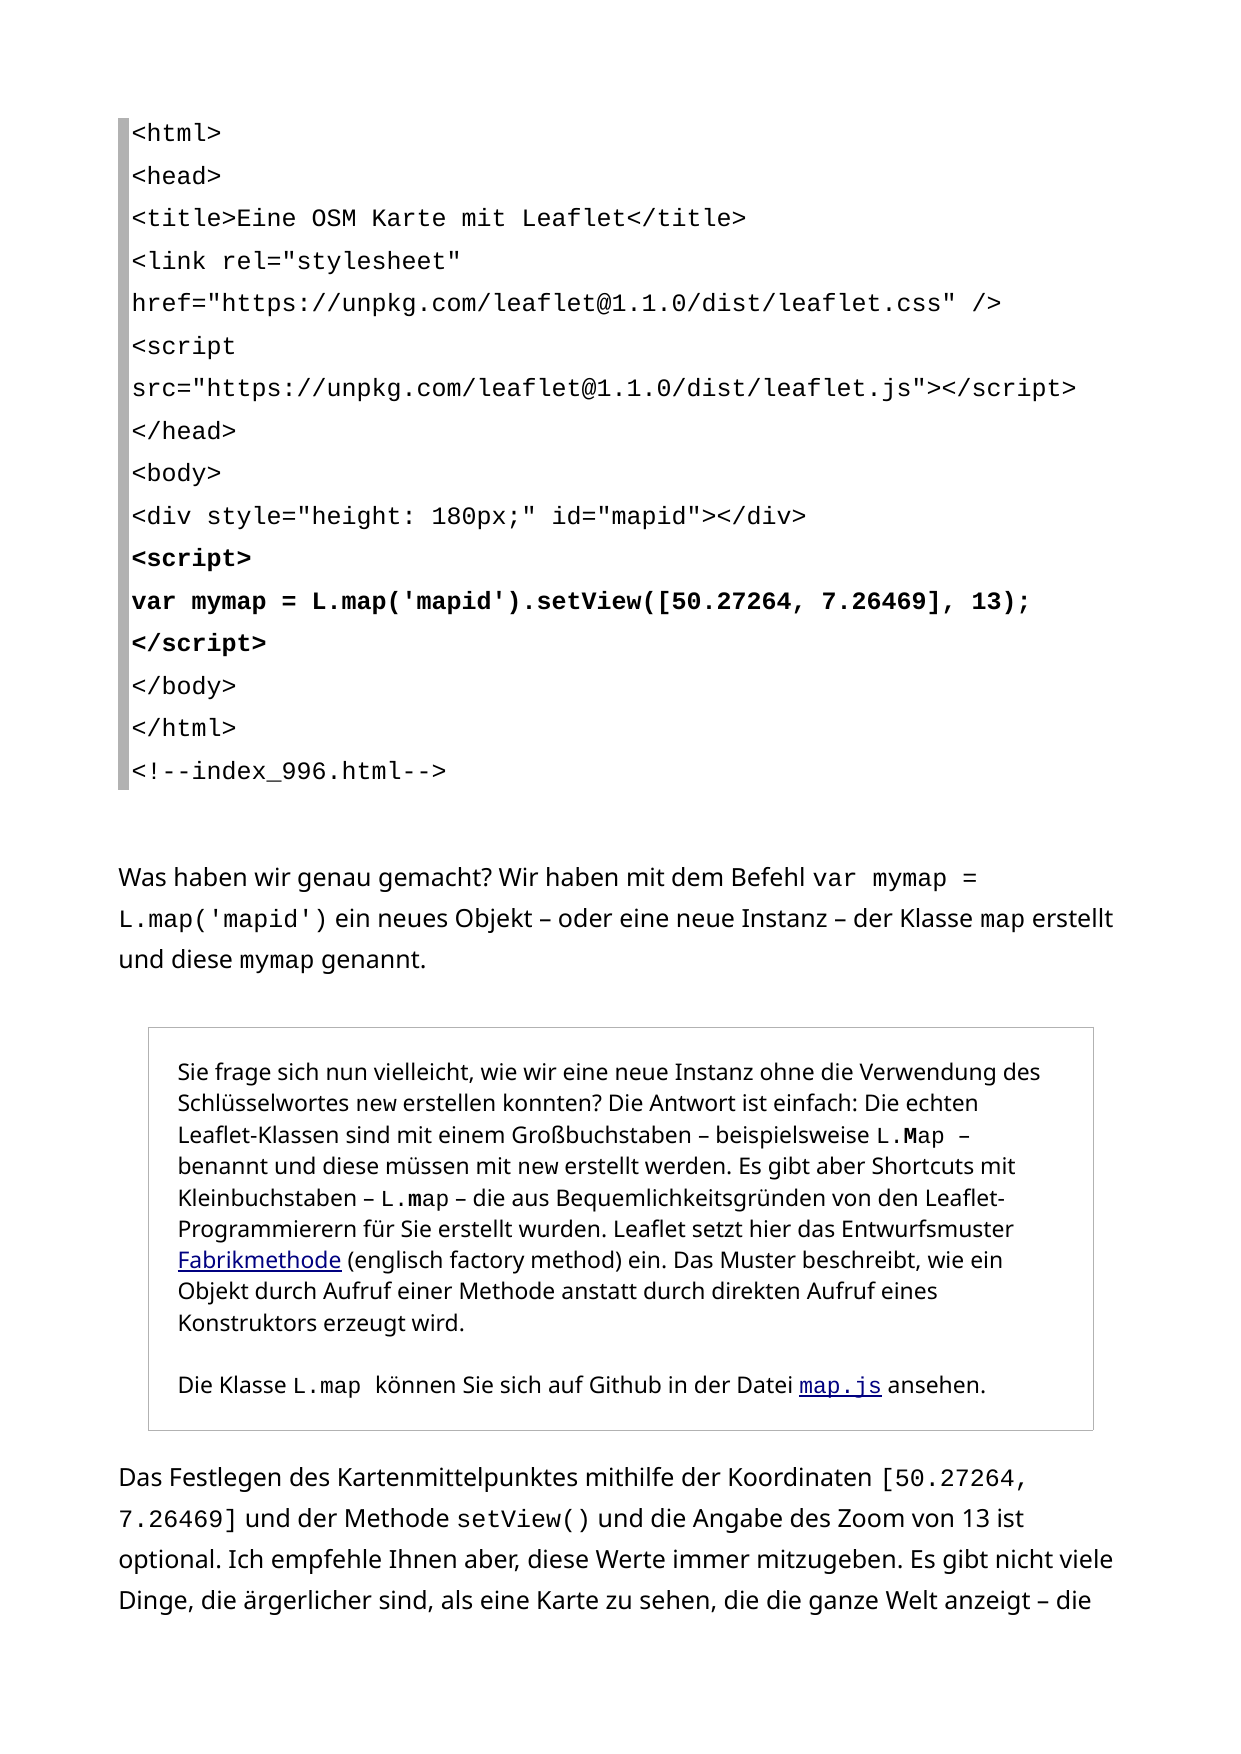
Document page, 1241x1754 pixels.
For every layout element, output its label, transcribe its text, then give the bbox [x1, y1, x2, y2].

text Das Festlegen des Kartenmittelpunktes mithilfe der Koordinaten [50.27264, 7.26469] und der Methode setView() und die Angabe des Zoom von 13 ist optional. Ich empfehle Ihnen aber, diese Werte immer mitzugeben. Es gibt nicht viele Dinge, die ärgerlicher sind, als eine Karte zu sehen, die die ganze Welt anzeigt – die [118, 1459, 1122, 1616]
text <script> [129, 543, 1122, 574]
text </head> [129, 416, 1122, 447]
text <div style="height: 180px;" id="mapid"></div> [129, 501, 1122, 532]
text Was haben wir genau gemacht? Wir haben mit dem Befehl var mymap = L.map('mapid') ein neues Objekt – oder eine neue Instanz – der Klasse map erstellt und diese mymap genannt. [118, 859, 1122, 976]
text </html> [129, 713, 1122, 744]
text <title>Eine OSM Karte mit Leaflet</title> [129, 203, 1122, 234]
text var mymap = L.map('mapid').setView([50.27264, 7.26469], 13); [129, 586, 1122, 617]
text <html> [129, 118, 1122, 149]
text </body> [129, 671, 1122, 702]
text <link rel="stylesheet" href="https://unpkg.com/leaflet@1.1.0/dist/leaflet.css" /> [129, 246, 1122, 319]
text </script> [129, 628, 1122, 659]
text <!--index_996.html--> [129, 756, 1122, 790]
text Sie frage sich nun vielleicht, wie wir eine neue Instanz ohne die Verwendung des Schlüsselwortes new erstellen konnten? Die Antwort ist einfach: Die echten Leaflet-Klassen sind mit einem Großbuchstaben – beispielsweise L.Map – benannt und diese müssen mit new erstellt werden. Es gibt aber Shortcuts mit Kleinbuchstaben – L.map – die aus Bequemlichkeitsgründen von den Leaflet-Programmierern für Sie erstellt wurden. Leaflet setzt hier das Entwurfsmuster Fabrikmethode (englisch factory method) ein. Das Muster beschreibt, wie ein Objekt durch Aufruf einer Methode anstatt durch direkten Aufruf eines Konstruktors erzeugt wird. Die Klasse L.map können Sie sich auf Github in der Datei map.js ansehen. [149, 1028, 1093, 1430]
text <body> [129, 458, 1122, 489]
text <head> [129, 161, 1122, 192]
text <script src="https://unpkg.com/leaflet@1.1.0/dist/leaflet.js"></script> [129, 331, 1122, 404]
